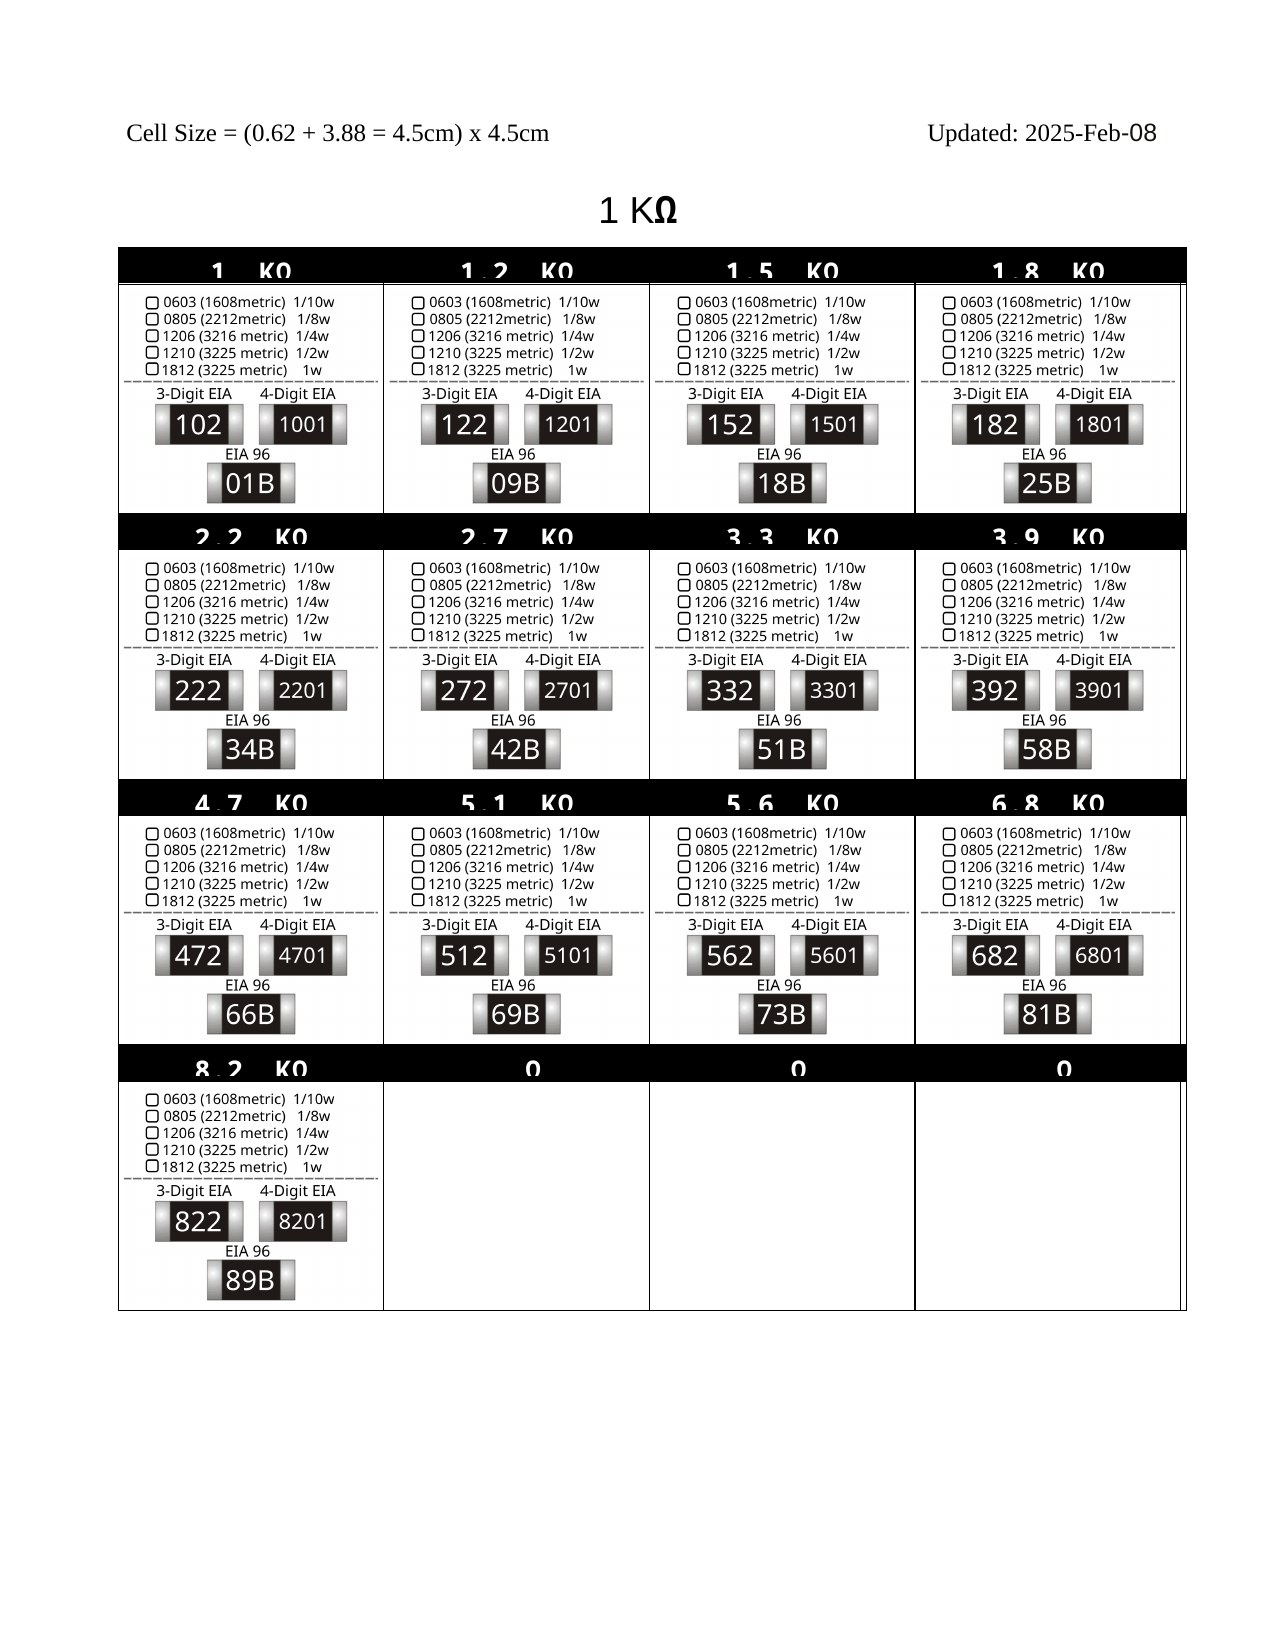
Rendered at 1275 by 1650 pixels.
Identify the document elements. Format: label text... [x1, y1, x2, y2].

table_cell Ω [384, 1045, 649, 1081]
table_cell [119, 285, 383, 513]
table_cell [1181, 780, 1186, 815]
table_cell [1181, 816, 1186, 1044]
table_cell 5.6 KΩ [650, 780, 914, 815]
table_cell [1181, 1082, 1186, 1310]
picture [123, 822, 378, 1041]
table_header 1.5 KΩ [650, 248, 914, 283]
picture [389, 556, 644, 776]
table_cell [650, 816, 914, 1044]
table_cell [1181, 285, 1186, 513]
table_cell [384, 550, 649, 778]
table_cell 3.3 KΩ [650, 514, 914, 549]
picture [123, 290, 378, 510]
picture [123, 1087, 378, 1307]
table_cell [916, 816, 1180, 1044]
table_cell 5.1 KΩ [384, 780, 649, 815]
picture [123, 556, 378, 776]
table_header 1.8 KΩ [916, 248, 1180, 283]
table_cell [119, 1082, 383, 1310]
picture [920, 556, 1175, 776]
table_cell [650, 285, 914, 513]
table_cell Ω [650, 1045, 914, 1081]
table_cell 2.7 KΩ [384, 514, 649, 549]
picture [655, 556, 910, 776]
subtitle 1 KΩ [118, 183, 1157, 234]
table_cell [916, 550, 1180, 778]
table_cell 8.2 KΩ [119, 1045, 383, 1081]
picture [655, 822, 910, 1041]
table_cell 6.8 KΩ [916, 780, 1180, 815]
table_header 1 KΩ [119, 248, 383, 283]
table_cell [650, 1082, 914, 1310]
table_cell [1181, 514, 1186, 549]
table_cell [916, 1082, 1180, 1310]
table_cell 4.7 KΩ [119, 780, 383, 815]
table_cell [119, 816, 383, 1044]
table_cell [1181, 550, 1186, 778]
table_cell [384, 285, 649, 513]
table_cell Ω [916, 1045, 1180, 1081]
table_cell [119, 550, 383, 778]
table_cell 2.2 KΩ [119, 514, 383, 549]
table_cell [916, 285, 1180, 513]
picture [920, 290, 1175, 510]
table_cell [384, 816, 649, 1044]
table_cell [650, 550, 914, 778]
table_cell [1181, 1045, 1186, 1081]
table_cell 3.9 KΩ [916, 514, 1180, 549]
table_header [1181, 248, 1186, 283]
picture [389, 822, 644, 1041]
picture [655, 290, 910, 510]
table_header 1.2 KΩ [384, 248, 649, 283]
table_cell [384, 1082, 649, 1310]
picture [920, 822, 1175, 1041]
picture [389, 290, 644, 510]
